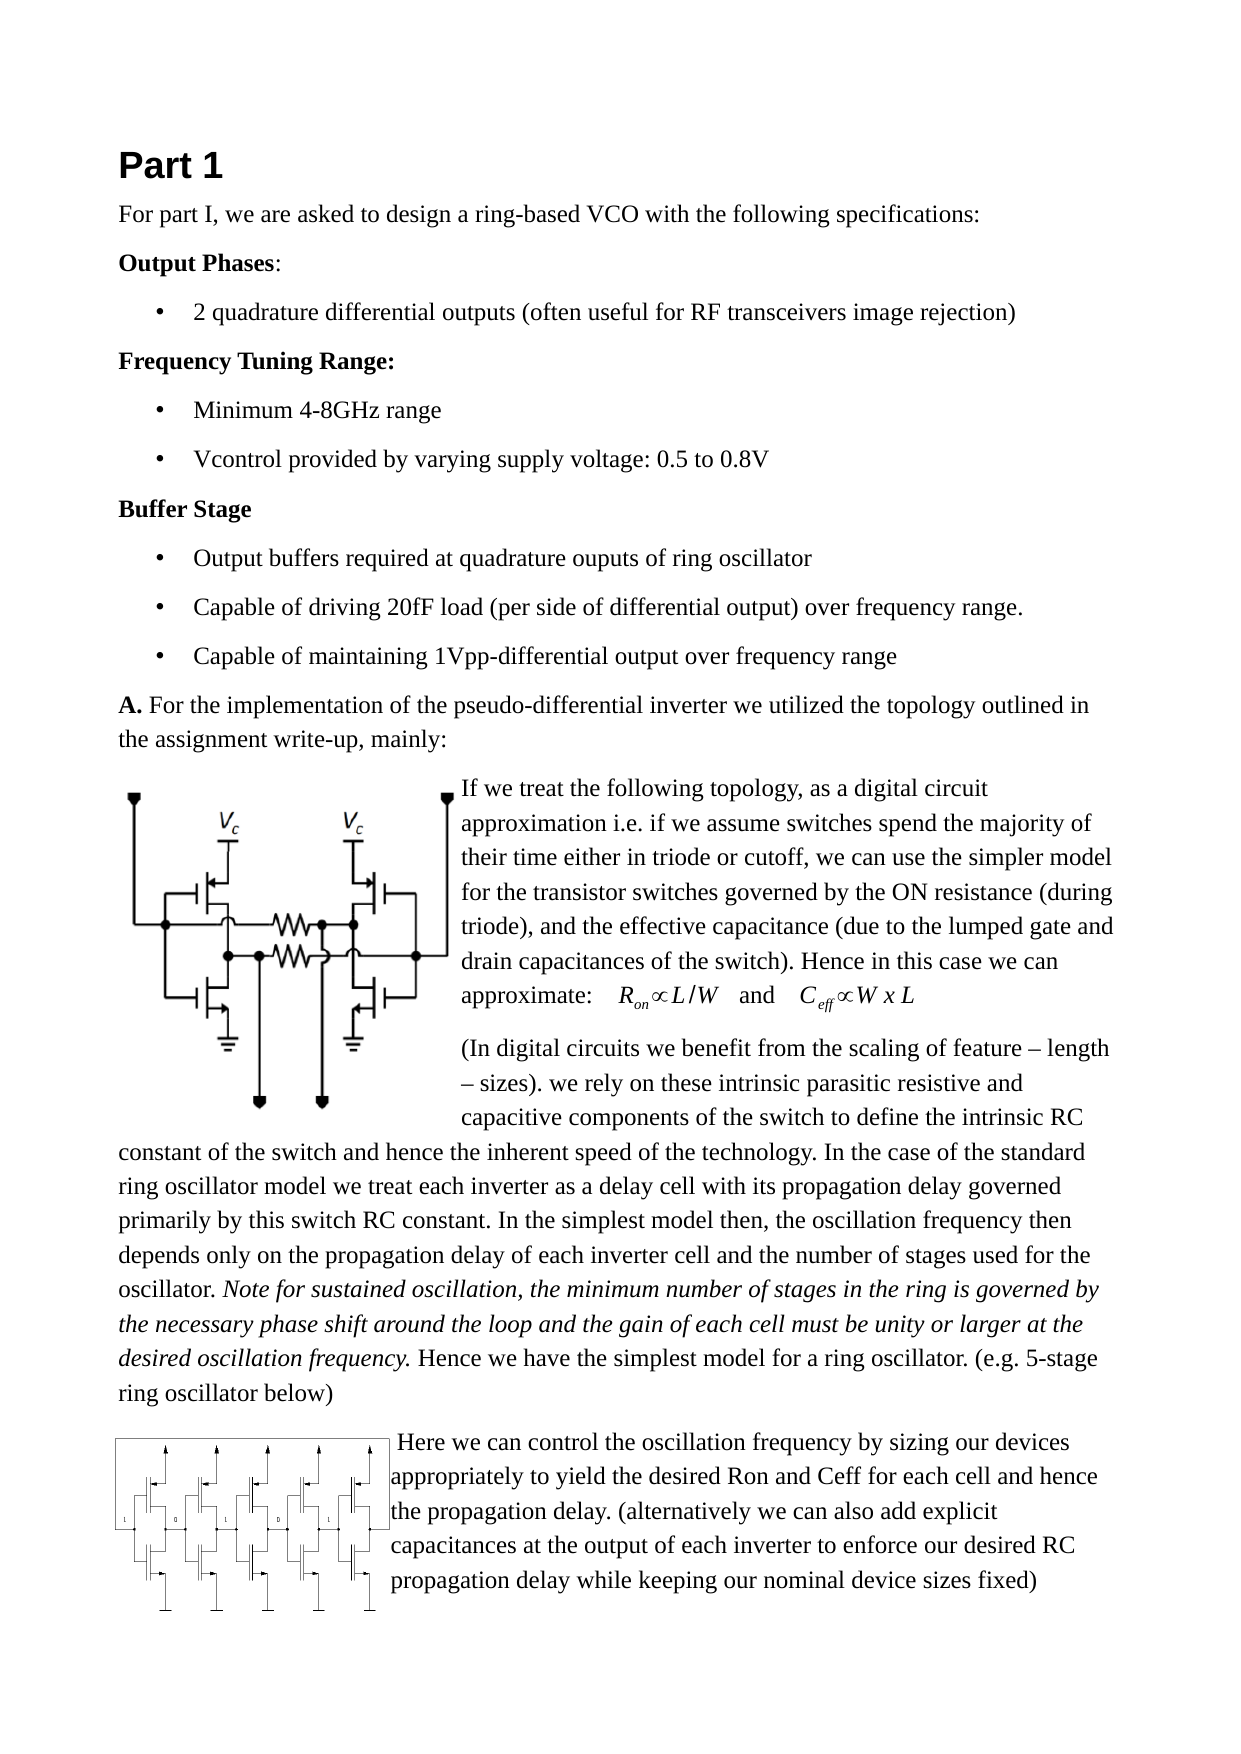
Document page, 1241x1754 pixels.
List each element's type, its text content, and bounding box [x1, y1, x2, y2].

picture [118, 773, 461, 1114]
text Output Phases: [118, 248, 1122, 277]
list 2 quadrature differential outputs (often useful for RF transceivers image rejection) [156, 297, 1122, 326]
text Here we can control the oscillation frequency by sizing our devices appropriately to yield the desired Ron and Ceff for each cell and hence the propagation delay. (alternatively we can also add explicit capacitances at the output of each inverter to enforce our desired RC propagation delay while keeping our nominal device sizes fixed) [118, 1427, 1122, 1594]
list Capable of driving 20fF load (per side of differential output) over frequency range. [156, 592, 1122, 621]
list Output buffers required at quadrature ouputs of ring oscillator [156, 543, 1122, 571]
text A. For the implementation of the pseudo-differential inverter we utilized the topology outlined in the assignment write-up, mainly: [118, 690, 1122, 753]
text (In digital circuits we benefit from the scaling of feature – length – sizes). we rely on these intrinsic parasitic resistive and capacitive components of the switch to define the intrinsic RC constant of the switch and hence the inherent speed of the technology. In the case of the standard ring oscillator model we treat each inverter as a delay cell with its propagation delay governed primarily by this switch RC constant. In the simplest model then, the oscillation frequency then depends only on the propagation delay of each inverter cell and the number of stages used for the oscillator. Note for sustained oscillation, the minimum number of stages in the ring is governed by the necessary phase shift around the loop and the gain of each cell must be unity or larger at the desired oscillation frequency. Hence we have the simplest model for a ring oscillator. (e.g. 5-stage ring oscillator below) [118, 1033, 1122, 1407]
list Minimum 4-8GHz range [156, 396, 1122, 424]
subtitle Part 1 [118, 143, 1122, 187]
list Vcontrol provided by varying supply voltage: 0.5 to 0.8V [156, 444, 1122, 473]
text Frequency Tuning Range: [118, 346, 1122, 375]
list Capable of maintaining 1Vpp-differential output over frequency range [156, 641, 1122, 669]
picture [113, 1436, 391, 1616]
text Buffer Stage [118, 494, 1122, 522]
text For part I, we are asked to design a ring-based VCO with the following specifications: [118, 199, 1122, 228]
text If we treat the following topology, as a digital circuit approximation i.e. if we assume switches spend the majority of their time either in triode or cutoff, we can use the simpler model for the transistor switches governed by the ON resistance (during triode), and the effective capacitance (due to the lumped gate and drain capacitances of the switch). Hence in this case we can approximate: and [461, 773, 1122, 1013]
